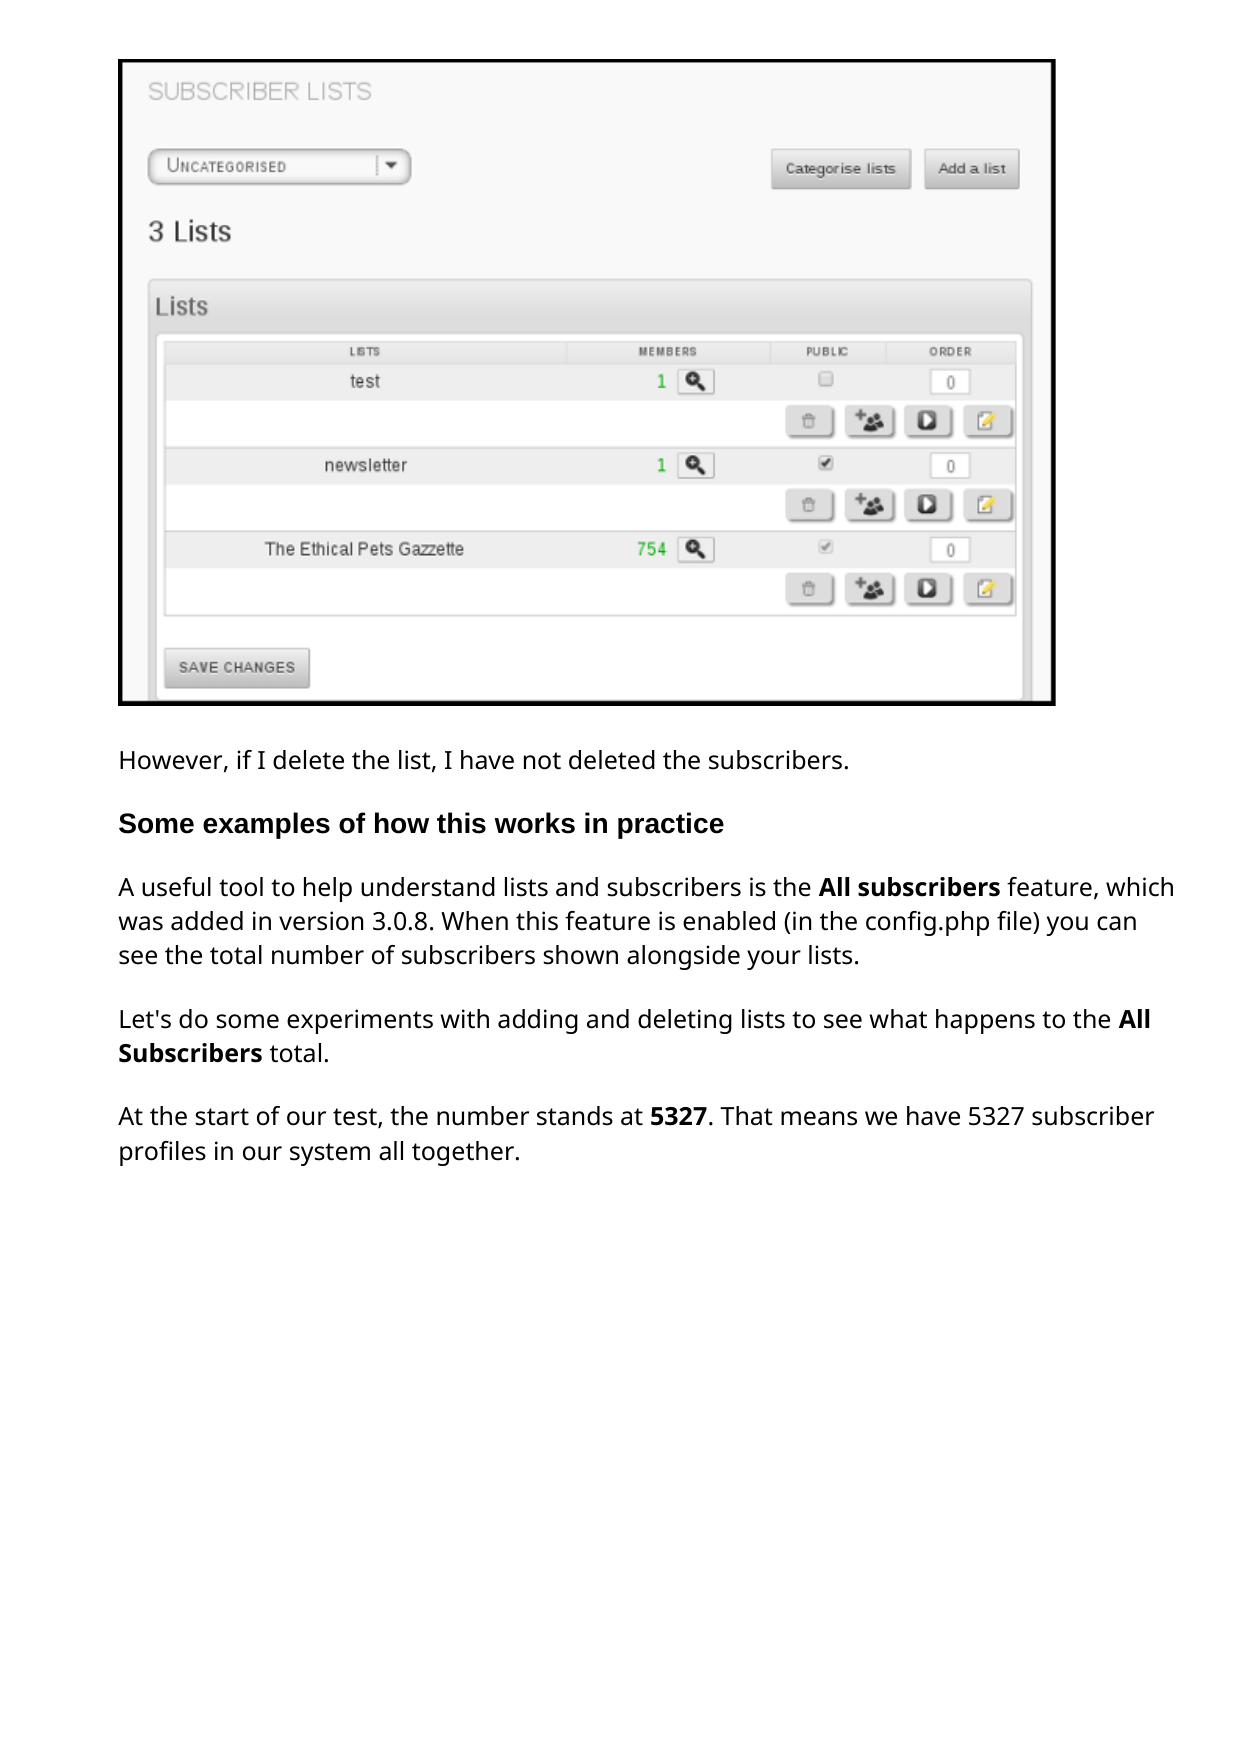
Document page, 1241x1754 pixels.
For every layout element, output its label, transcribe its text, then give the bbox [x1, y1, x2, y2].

text At the start of our test, the number stands at 5327. That means we have 5327 subscriber profiles in our system all together. [118, 1099, 1181, 1167]
text Let's do some experiments with adding and deleting lists to see what happens to the All Subscribers total. [118, 1001, 1181, 1069]
text A useful tool to help understand lists and subscribers is the All subscribers feature, which was added in version 3.0.8. When this feature is enabled (in the config.php file) you can see the total number of subscribers shown alongside your lists. [118, 870, 1181, 972]
picture [118, 59, 1056, 706]
text Some examples of how this works in practice [118, 806, 1181, 840]
text However, if I delete the list, I have not deleted the subscribers. [118, 743, 1181, 777]
